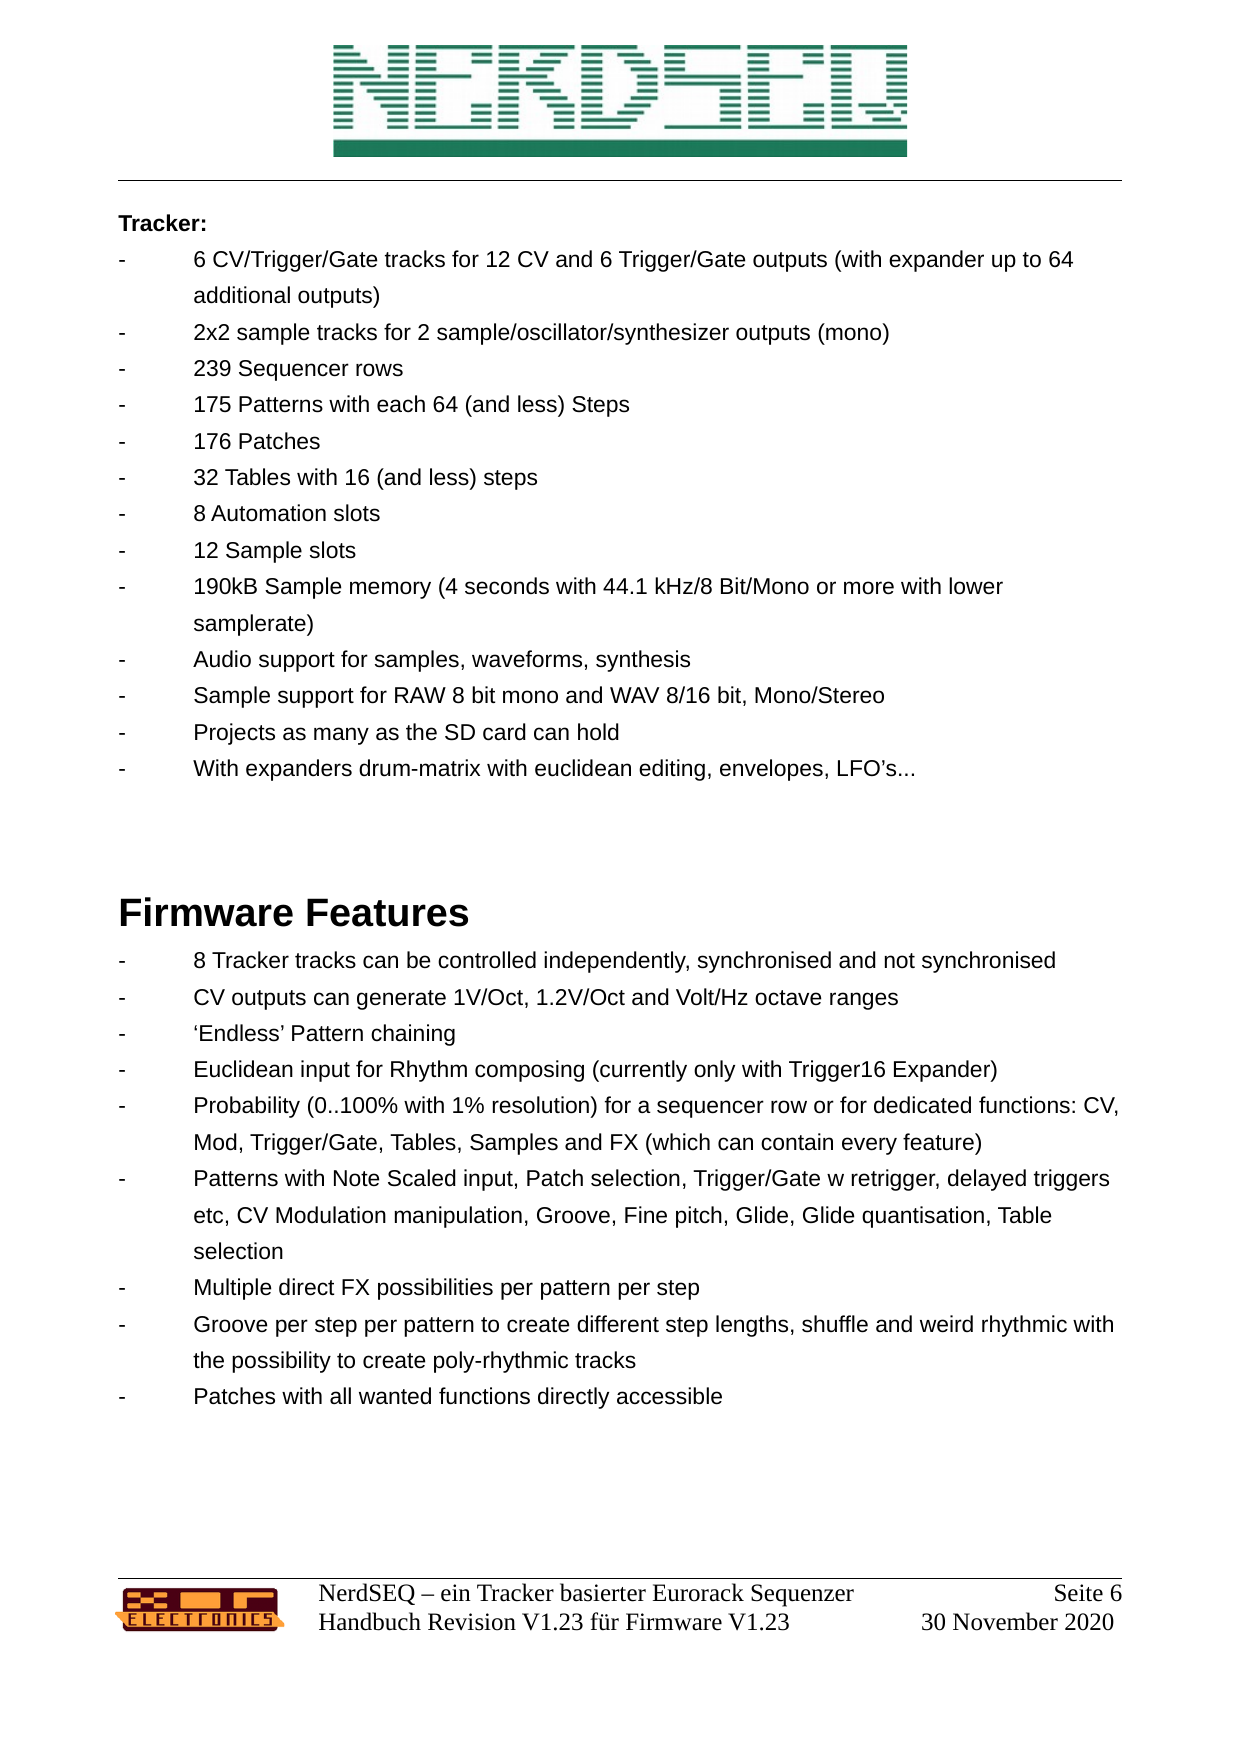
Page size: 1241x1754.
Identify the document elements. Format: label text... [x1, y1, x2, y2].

text - 239 Sequencer rows [118, 355, 1122, 381]
text - Probability (0..100% with 1% resolution) for a sequencer row or for dedicated functions: CV, Mod, Trigger/Gate, Tables, Samples and FX (which can contain every feature) [118, 1092, 1122, 1155]
text - 176 Patches [118, 428, 1122, 454]
text - With expanders drum-matrix with euclidean editing, envelopes, LFO’s... [118, 755, 1122, 781]
text - 6 CV/Trigger/Gate tracks for 12 CV and 6 Trigger/Gate outputs (with expander up to 64 additional outputs) [118, 246, 1122, 309]
text - 8 Automation slots [118, 500, 1122, 527]
text - 190kB Sample memory (4 seconds with 44.1 kHz/8 Bit/Mono or more with lower samplerate) [118, 573, 1122, 636]
text - 32 Tables with 16 (and less) steps [118, 464, 1122, 490]
text - 175 Patterns with each 64 (and less) Steps [118, 391, 1122, 418]
text - Patches with all wanted functions directly accessible [118, 1383, 1122, 1410]
text Tracker: [118, 209, 1122, 236]
text - Sample support for RAW 8 bit mono and WAV 8/16 bit, Mono/Stereo [118, 682, 1122, 708]
picture [333, 45, 908, 157]
text - 12 Sample slots [118, 537, 1122, 563]
text - Projects as many as the SD card can hold [118, 718, 1122, 745]
subtitle Firmware Features [118, 889, 1122, 934]
text - Multiple direct FX possibilities per pattern per step [118, 1274, 1122, 1301]
text - ‘Endless’ Pattern chaining [118, 1020, 1122, 1046]
text - Patterns with Note Scaled input, Patch selection, Trigger/Gate w retrigger, delayed triggers etc, CV Modulation manipulation, Groove, Fine pitch, Glide, Glide quantisation, Table selection [118, 1165, 1122, 1264]
picture [115, 1584, 285, 1634]
text - Audio support for samples, waveforms, synthesis [118, 646, 1122, 672]
text - Groove per step per pattern to create different step lengths, shuffle and weird rhythmic with the possibility to create poly-rhythmic tracks [118, 1311, 1122, 1373]
text - 8 Tracker tracks can be controlled independently, synchronised and not synchronised [118, 947, 1122, 973]
text - 2x2 sample tracks for 2 sample/oscillator/synthesizer outputs (mono) [118, 319, 1122, 345]
text - CV outputs can generate 1V/Oct, 1.2V/Oct and Volt/Hz octave ranges [118, 983, 1122, 1010]
text - Euclidean input for Rhythm composing (currently only with Trigger16 Expander) [118, 1056, 1122, 1082]
